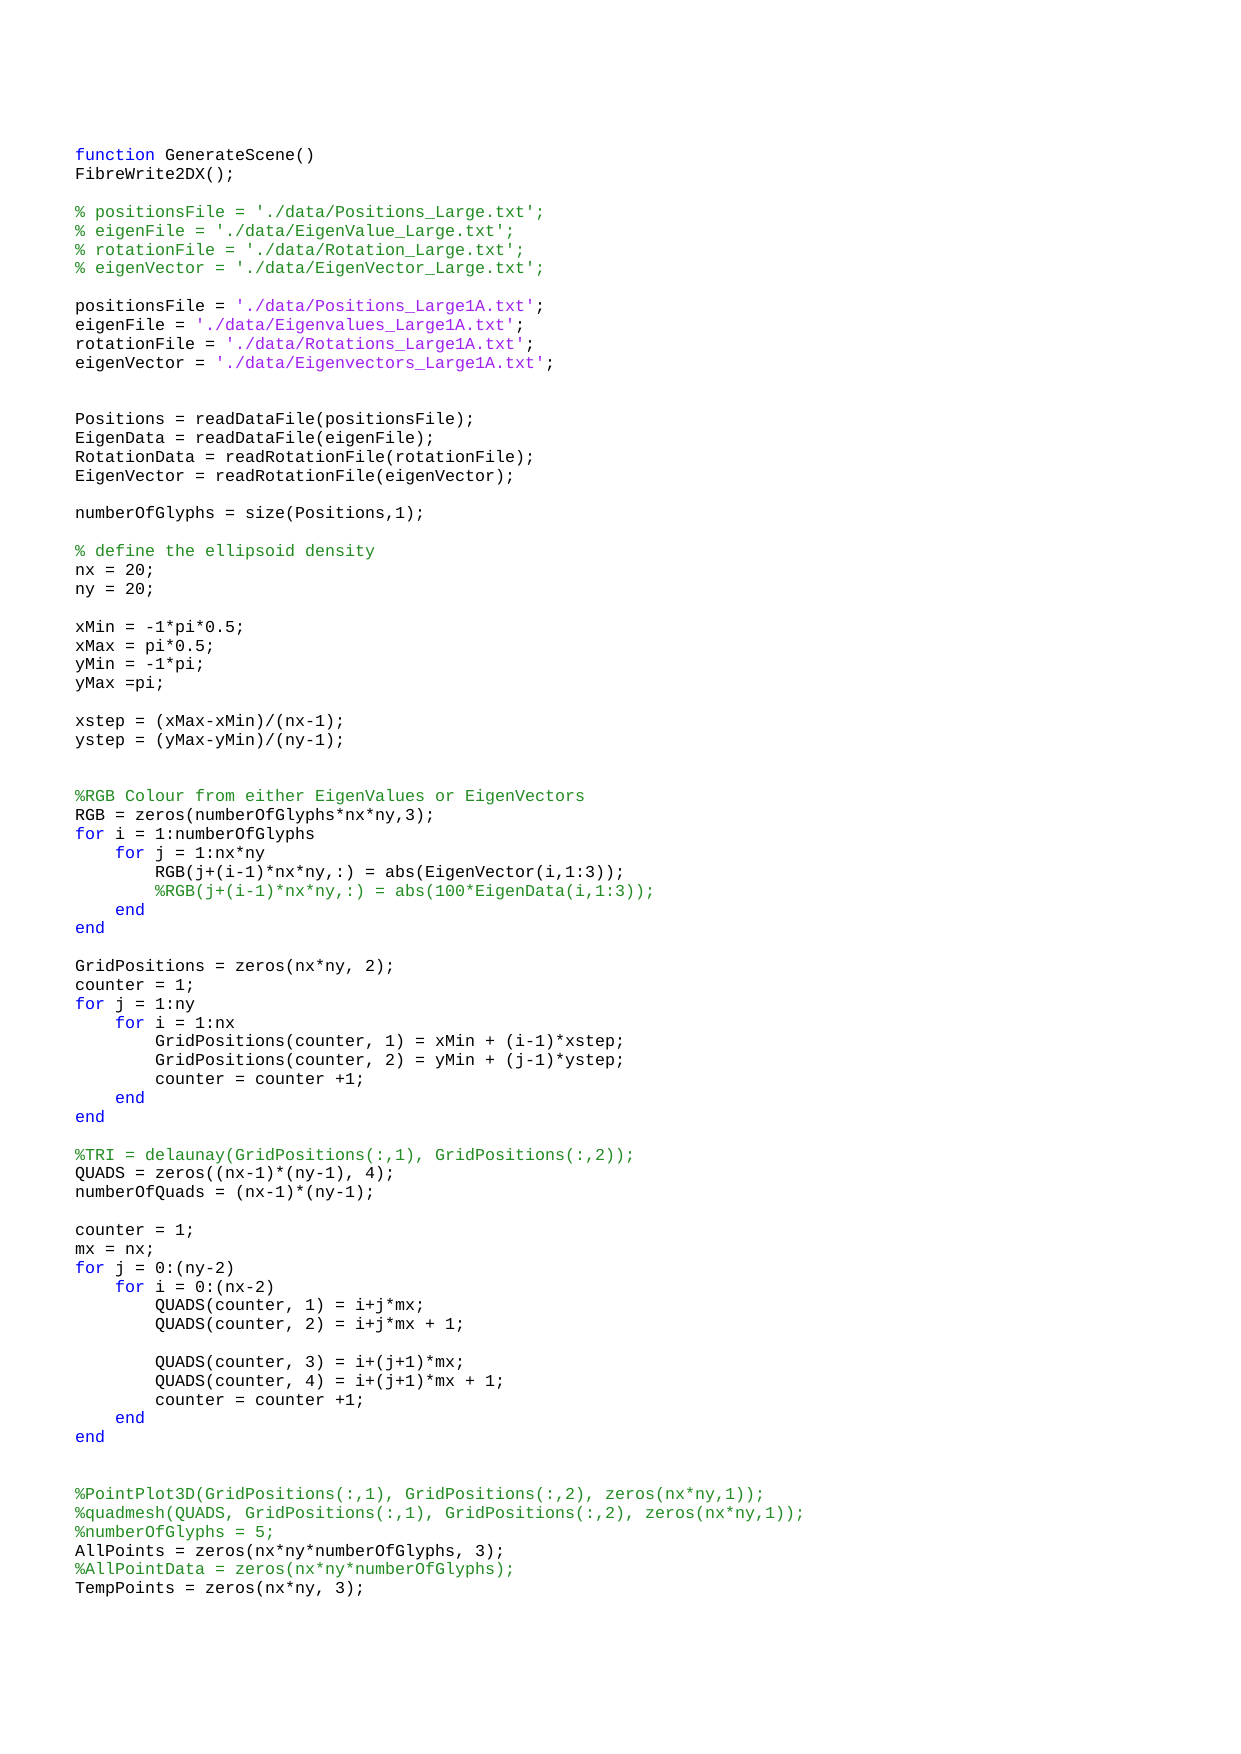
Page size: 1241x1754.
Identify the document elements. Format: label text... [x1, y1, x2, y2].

text QUADS(counter, 1) = i+j*mx; [75, 1297, 1165, 1316]
text numberOfQuads = (nx-1)*(ny-1); [75, 1184, 1165, 1203]
text GridPositions(counter, 1) = xMin + (i-1)*xstep; [75, 1033, 1165, 1052]
text % eigenVector = './data/EigenVector_Large.txt'; [75, 260, 1165, 279]
text EigenData = readDataFile(eigenFile); [75, 430, 1165, 448]
text nx = 20; [75, 562, 1165, 581]
text RGB = zeros(numberOfGlyphs*nx*ny,3); [75, 807, 1165, 826]
text TempPoints = zeros(nx*ny, 3); [75, 1580, 1165, 1599]
text numberOfGlyphs = size(Positions,1); [75, 505, 1165, 524]
text for j = 0:(ny-2) [75, 1259, 1165, 1278]
text for j = 1:ny [75, 995, 1165, 1014]
text %TRI = delaunay(GridPositions(:,1), GridPositions(:,2)); [75, 1146, 1165, 1165]
text %AllPointData = zeros(nx*ny*numberOfGlyphs); [75, 1561, 1165, 1580]
text %quadmesh(QUADS, GridPositions(:,1), GridPositions(:,2), zeros(nx*ny,1)); [75, 1504, 1165, 1523]
text AllPoints = zeros(nx*ny*numberOfGlyphs, 3); [75, 1542, 1165, 1561]
text FibreWrite2DX(); [75, 166, 1165, 184]
text RGB(j+(i-1)*nx*ny,:) = abs(EigenVector(i,1:3)); [75, 863, 1165, 882]
text end [75, 920, 1165, 939]
text end [75, 1108, 1165, 1127]
text QUADS(counter, 3) = i+(j+1)*mx; [75, 1353, 1165, 1372]
text xMax = pi*0.5; [75, 637, 1165, 656]
text for i = 0:(nx-2) [75, 1278, 1165, 1297]
text counter = 1; [75, 976, 1165, 995]
text %RGB(j+(i-1)*nx*ny,:) = abs(100*EigenData(i,1:3)); [75, 882, 1165, 901]
text xstep = (xMax-xMin)/(nx-1); [75, 712, 1165, 731]
text counter = counter +1; [75, 1071, 1165, 1089]
text counter = 1; [75, 1222, 1165, 1240]
text RotationData = readRotationFile(rotationFile); [75, 448, 1165, 467]
text rotationFile = './data/Rotations_Large1A.txt'; [75, 335, 1165, 354]
text QUADS = zeros((nx-1)*(ny-1), 4); [75, 1165, 1165, 1184]
text %RGB Colour from either EigenValues or EigenVectors [75, 788, 1165, 807]
text %PointPlot3D(GridPositions(:,1), GridPositions(:,2), zeros(nx*ny,1)); [75, 1486, 1165, 1504]
text end [75, 1089, 1165, 1108]
text for i = 1:nx [75, 1014, 1165, 1033]
text QUADS(counter, 4) = i+(j+1)*mx + 1; [75, 1372, 1165, 1391]
text EigenVector = readRotationFile(eigenVector); [75, 467, 1165, 486]
text yMin = -1*pi; [75, 656, 1165, 675]
text %numberOfGlyphs = 5; [75, 1523, 1165, 1542]
text % positionsFile = './data/Positions_Large.txt'; [75, 203, 1165, 222]
text xMin = -1*pi*0.5; [75, 618, 1165, 637]
text end [75, 1410, 1165, 1429]
text ny = 20; [75, 581, 1165, 599]
text ystep = (yMax-yMin)/(ny-1); [75, 731, 1165, 750]
text % define the ellipsoid density [75, 543, 1165, 562]
text yMax =pi; [75, 675, 1165, 694]
text GridPositions(counter, 2) = yMin + (j-1)*ystep; [75, 1052, 1165, 1071]
text function GenerateScene() [75, 147, 1165, 166]
text positionsFile = './data/Positions_Large1A.txt'; [75, 298, 1165, 317]
text for i = 1:numberOfGlyphs [75, 826, 1165, 844]
text % eigenFile = './data/EigenValue_Large.txt'; [75, 222, 1165, 241]
text GridPositions = zeros(nx*ny, 2); [75, 958, 1165, 976]
text for j = 1:nx*ny [75, 844, 1165, 863]
text eigenFile = './data/Eigenvalues_Large1A.txt'; [75, 317, 1165, 335]
text end [75, 901, 1165, 920]
text mx = nx; [75, 1240, 1165, 1259]
text Positions = readDataFile(positionsFile); [75, 411, 1165, 430]
text % rotationFile = './data/Rotation_Large.txt'; [75, 241, 1165, 260]
text end [75, 1429, 1165, 1448]
text QUADS(counter, 2) = i+j*mx + 1; [75, 1316, 1165, 1335]
text counter = counter +1; [75, 1391, 1165, 1410]
text eigenVector = './data/Eigenvectors_Large1A.txt'; [75, 354, 1165, 373]
